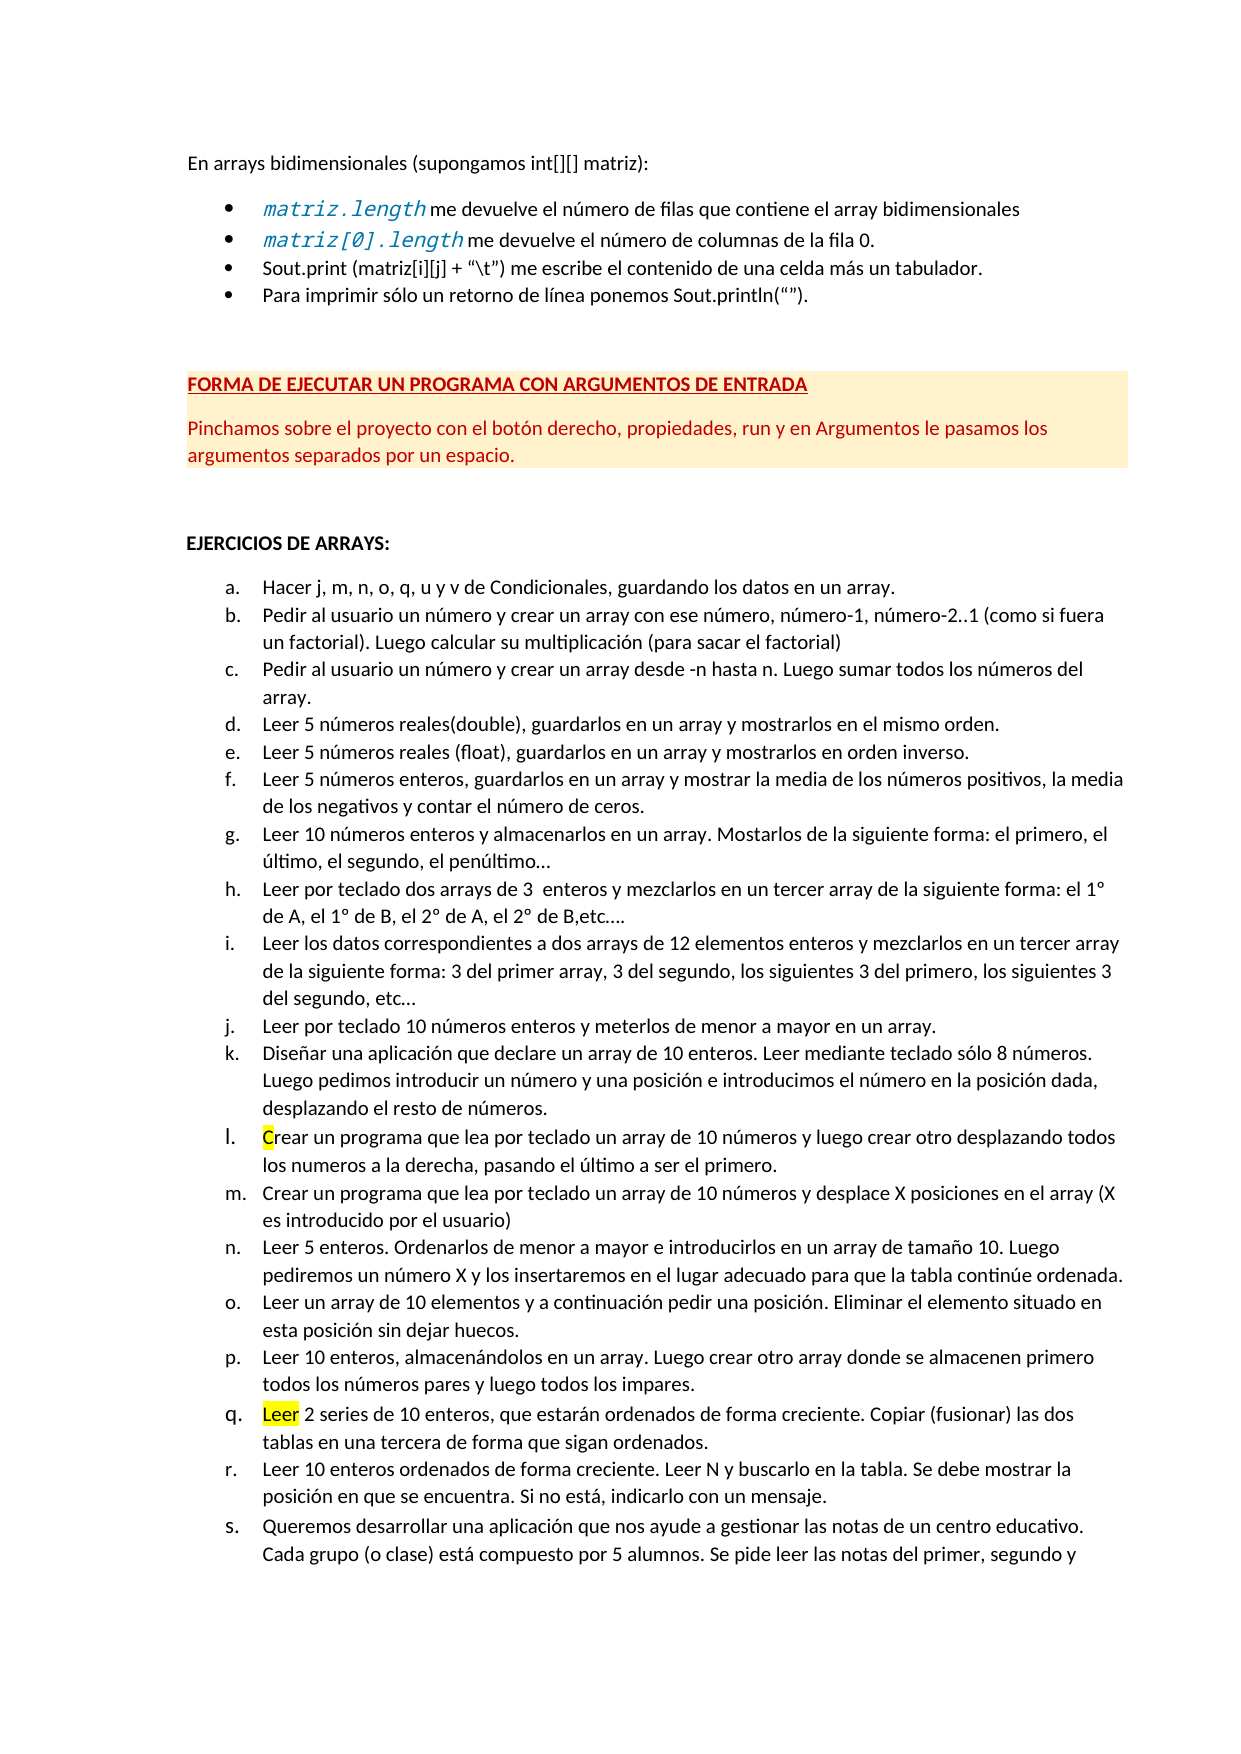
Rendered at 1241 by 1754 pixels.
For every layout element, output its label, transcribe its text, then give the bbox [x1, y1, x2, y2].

list Hacer j, m, n, o, q, u y v de Condicionales, guardando los datos en un array. [225, 574, 1128, 600]
list Leer 5 números reales (float), guardarlos en un array y mostrarlos en orden inverso. [225, 739, 1128, 764]
list Leer 5 números enteros, guardarlos en un array y mostrar la media de los números positivos, la media de los negativos y contar el número de ceros. [225, 766, 1128, 819]
text FORMA DE EJECUTAR UN PROGRAMA CON ARGUMENTOS DE ENTRADA [187, 371, 1128, 396]
list Crear un programa que lea por teclado un array de 10 números y desplace X posiciones en el array (X es introducido por el usuario) [225, 1180, 1128, 1233]
list matriz.length me devuelve el número de filas que contiene el array bidimensionales [225, 194, 1128, 222]
list Leer 10 enteros, almacenándolos en un array. Luego crear otro array donde se almacenen primero todos los números pares y luego todos los impares. [225, 1344, 1128, 1397]
list Sout.print (matriz[i][j] + “\t”) me escribe el contenido de una celda más un tabulador. [225, 255, 1128, 281]
list Crear un programa que lea por teclado un array de 10 números y luego crear otro desplazando todos los numeros a la derecha, pasando el último a ser el primero. [225, 1122, 1128, 1178]
list Pedir al usuario un número y crear un array desde -n hasta n. Luego sumar todos los números del array. [225, 657, 1128, 709]
text EJERCICIOS DE ARRAYS: [186, 530, 1128, 556]
list Leer 2 series de 10 enteros, que estarán ordenados de forma creciente. Copiar (fusionar) las dos tablas en una tercera de forma que sigan ordenados. [225, 1399, 1128, 1454]
text Pinchamos sobre el proyecto con el botón derecho, propiedades, run y en Argumentos le pasamos los argumentos separados por un espacio. [187, 415, 1128, 468]
list Pedir al usuario un número y crear un array con ese número, número-1, número-2..1 (como si fuera un factorial). Luego calcular su multiplicación (para sacar el factorial) [225, 602, 1128, 655]
list Queremos desarrollar una aplicación que nos ayude a gestionar las notas de un centro educativo. Cada grupo (o clase) está compuesto por 5 alumnos. Se pide leer las notas del primer, segundo y [225, 1511, 1128, 1567]
list Leer por teclado dos arrays de 3 enteros y mezclarlos en un tercer array de la siguiente forma: el 1º de A, el 1º de B, el 2º de A, el 2º de B,etc…. [225, 876, 1128, 929]
list Leer por teclado 10 números enteros y meterlos de menor a mayor en un array. [225, 1013, 1128, 1038]
list Para imprimir sólo un retorno de línea ponemos Sout.println(“”). [225, 283, 1128, 308]
list Leer un array de 10 elementos y a continuación pedir una posición. Eliminar el elemento situado en esta posición sin dejar huecos. [225, 1289, 1128, 1342]
list Leer 5 enteros. Ordenarlos de menor a mayor e introducirlos en un array de tamaño 10. Luego pediremos un número X y los insertaremos en el lugar adecuado para que la tabla continúe ordenada. [225, 1234, 1128, 1287]
text En arrays bidimensionales (supongamos int[][] matriz): [187, 150, 1128, 175]
list Diseñar una aplicación que declare un array de 10 enteros. Leer mediante teclado sólo 8 números. Luego pedimos introducir un número y una posición e introducimos el número en la posición dada, desplazando el resto de números. [225, 1040, 1128, 1120]
list Leer 10 enteros ordenados de forma creciente. Leer N y buscarlo en la tabla. Se debe mostrar la posición en que se encuentra. Si no está, indicarlo con un mensaje. [225, 1456, 1128, 1509]
list Leer 10 números enteros y almacenarlos en un array. Mostarlos de la siguiente forma: el primero, el último, el segundo, el penúltimo… [225, 821, 1128, 874]
list matriz[0].length me devuelve el número de columnas de la fila 0. [225, 225, 1128, 253]
list Leer 5 números reales(double), guardarlos en un array y mostrarlos en el mismo orden. [225, 711, 1128, 737]
list Leer los datos correspondientes a dos arrays de 12 elementos enteros y mezclarlos en un tercer array de la siguiente forma: 3 del primer array, 3 del segundo, los siguientes 3 del primero, los siguientes 3 del segundo, etc… [225, 931, 1128, 1011]
